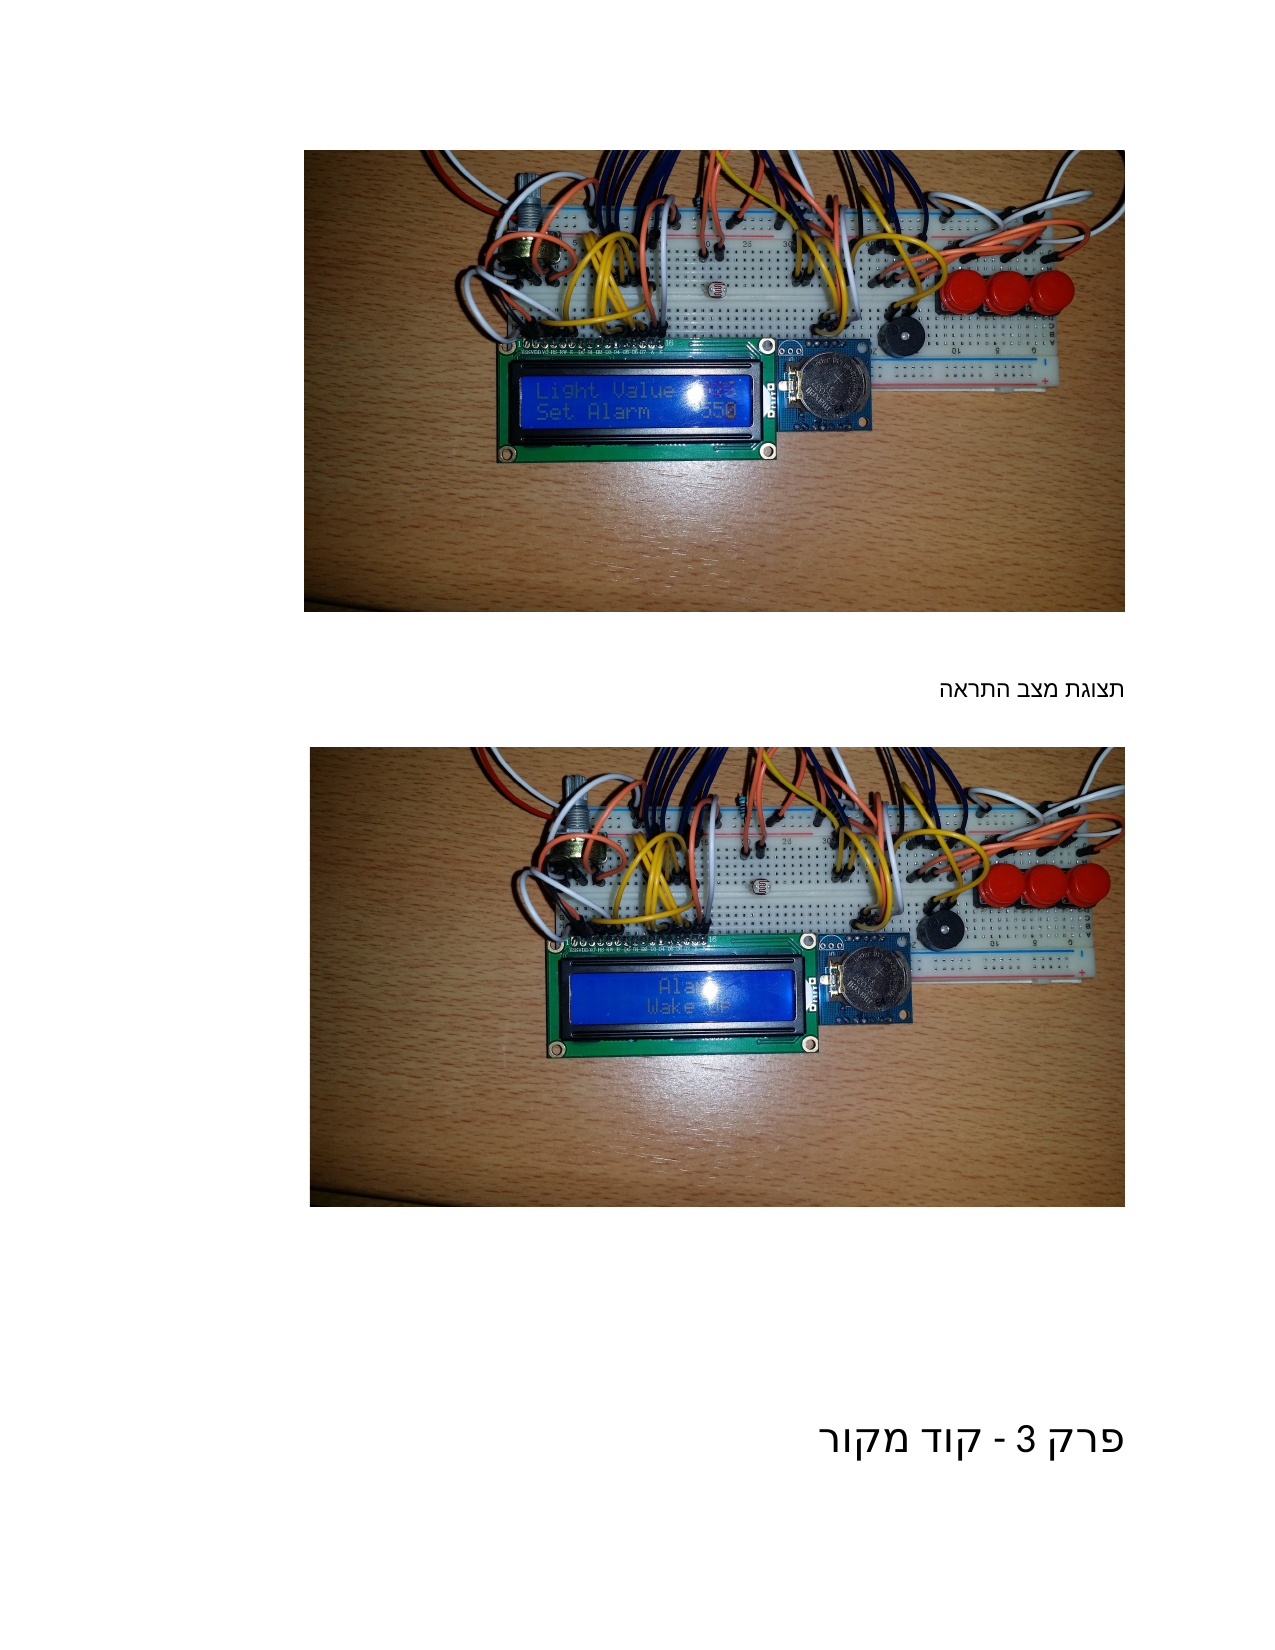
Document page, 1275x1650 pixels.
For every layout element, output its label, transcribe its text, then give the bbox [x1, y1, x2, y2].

text תצוגת מצב התראה [150, 676, 1125, 702]
picture [304, 150, 1125, 612]
subtitle פרק 3 - קוד מקור [150, 1412, 1125, 1462]
picture [309, 747, 1125, 1207]
